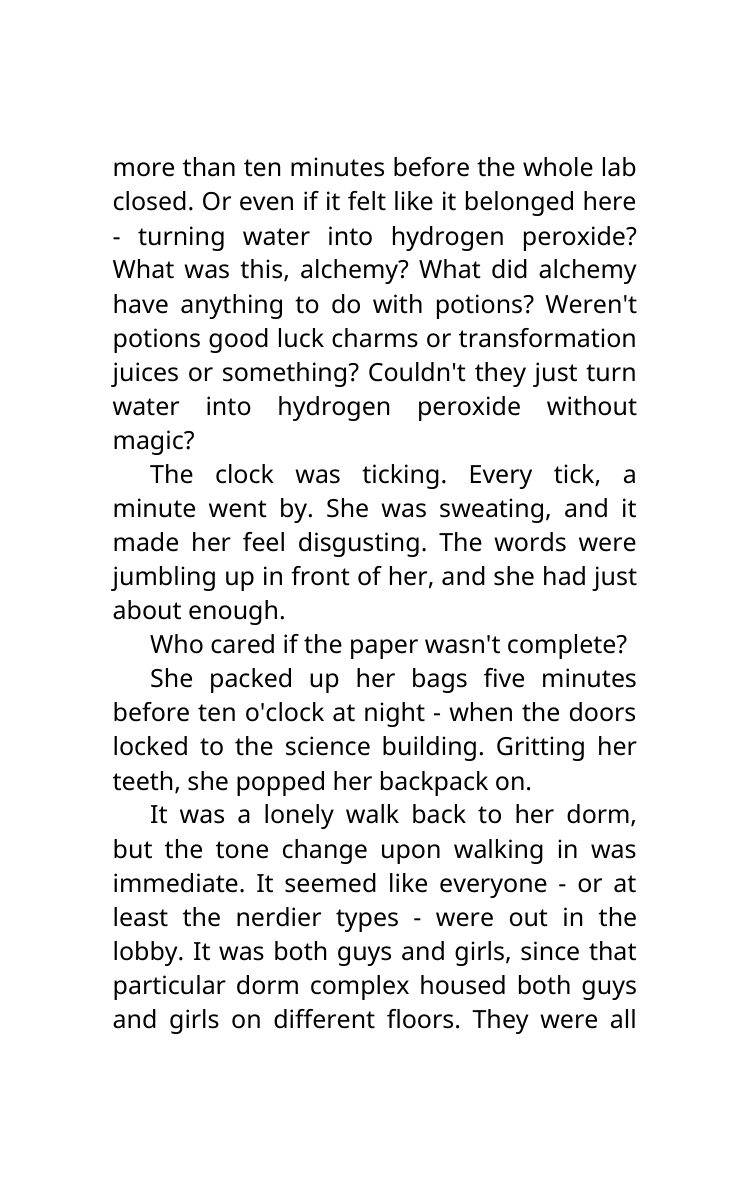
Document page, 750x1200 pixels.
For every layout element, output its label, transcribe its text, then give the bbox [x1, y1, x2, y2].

text Who cared if the paper wasn't complete? [112, 627, 637, 661]
text more than ten minutes before the whole lab closed. Or even if it felt like it belonged here - turning water into hydrogen peroxide? What was this, alchemy? What did alchemy have anything to do with potions? Weren't potions good luck charms or transformation juices or something? Couldn't they just turn water into hydrogen peroxide without magic? [112, 150, 637, 457]
text It was a lonely walk back to her dorm, but the tone change upon walking in was immediate. It seemed like everyone - or at least the nerdier types - were out in the lobby. It was both guys and girls, since that particular dorm complex housed both guys and girls on different floors. They were all [112, 797, 637, 1036]
text She packed up her bags five minutes before ten o'clock at night - when the doors locked to the science building. Gritting her teeth, she popped her backpack on. [112, 661, 637, 797]
text The clock was ticking. Every tick, a minute went by. She was sweating, and it made her feel disgusting. The words were jumbling up in front of her, and she had just about enough. [112, 457, 637, 627]
